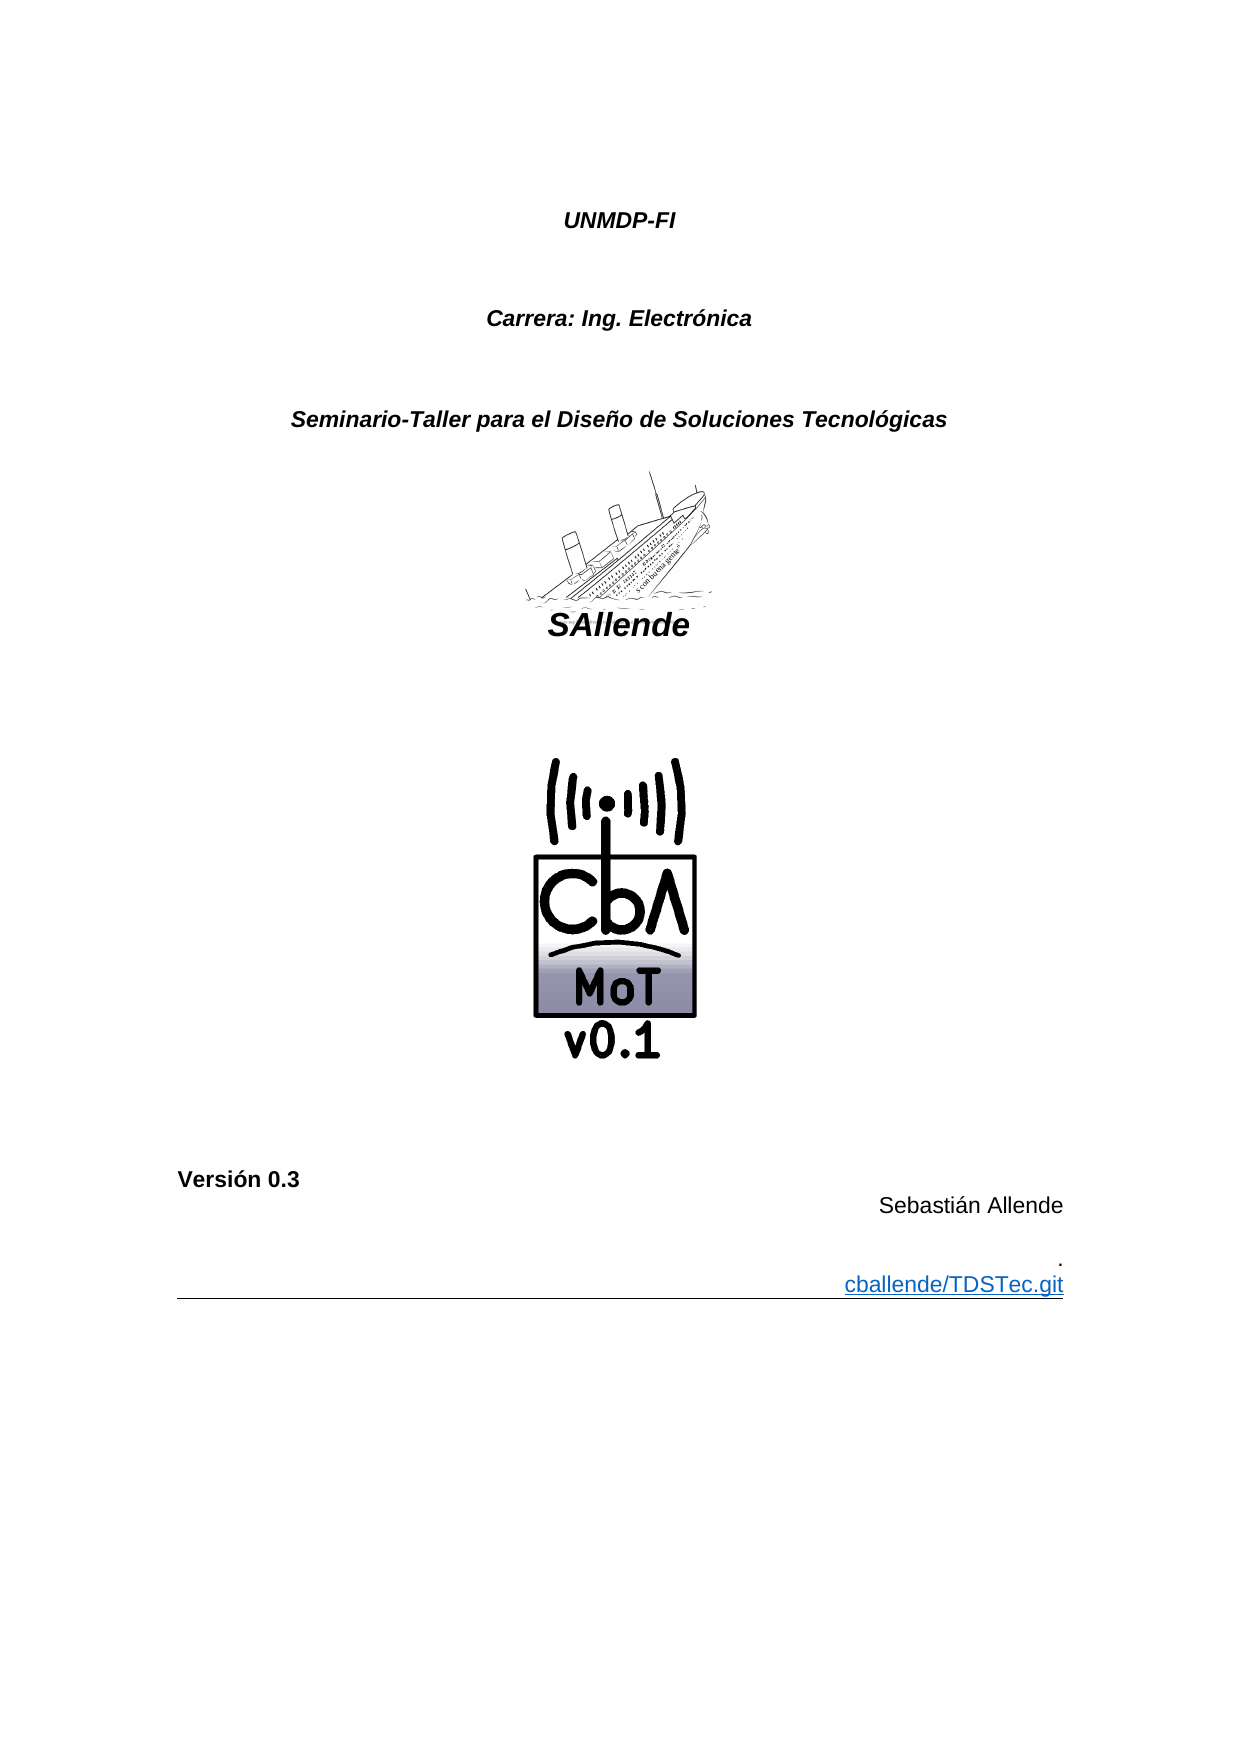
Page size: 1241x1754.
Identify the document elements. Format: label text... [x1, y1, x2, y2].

text Sebastián Allende [177, 1192, 1063, 1218]
picture [524, 468, 716, 627]
picture [510, 750, 710, 1068]
text Seminario-Taller para el Diseño de Soluciones Tecnológicas [177, 406, 1063, 432]
text SAllende [177, 605, 1063, 644]
text UNMDP-FI [177, 207, 1063, 233]
text . [177, 1245, 1063, 1271]
picture [578, 618, 585, 627]
text Carrera: Ing. Electrónica [177, 305, 1063, 331]
picture [657, 621, 665, 627]
text cballende/TDSTec.git [177, 1271, 1063, 1298]
subtitle Versión 0.3 [177, 1166, 1063, 1192]
